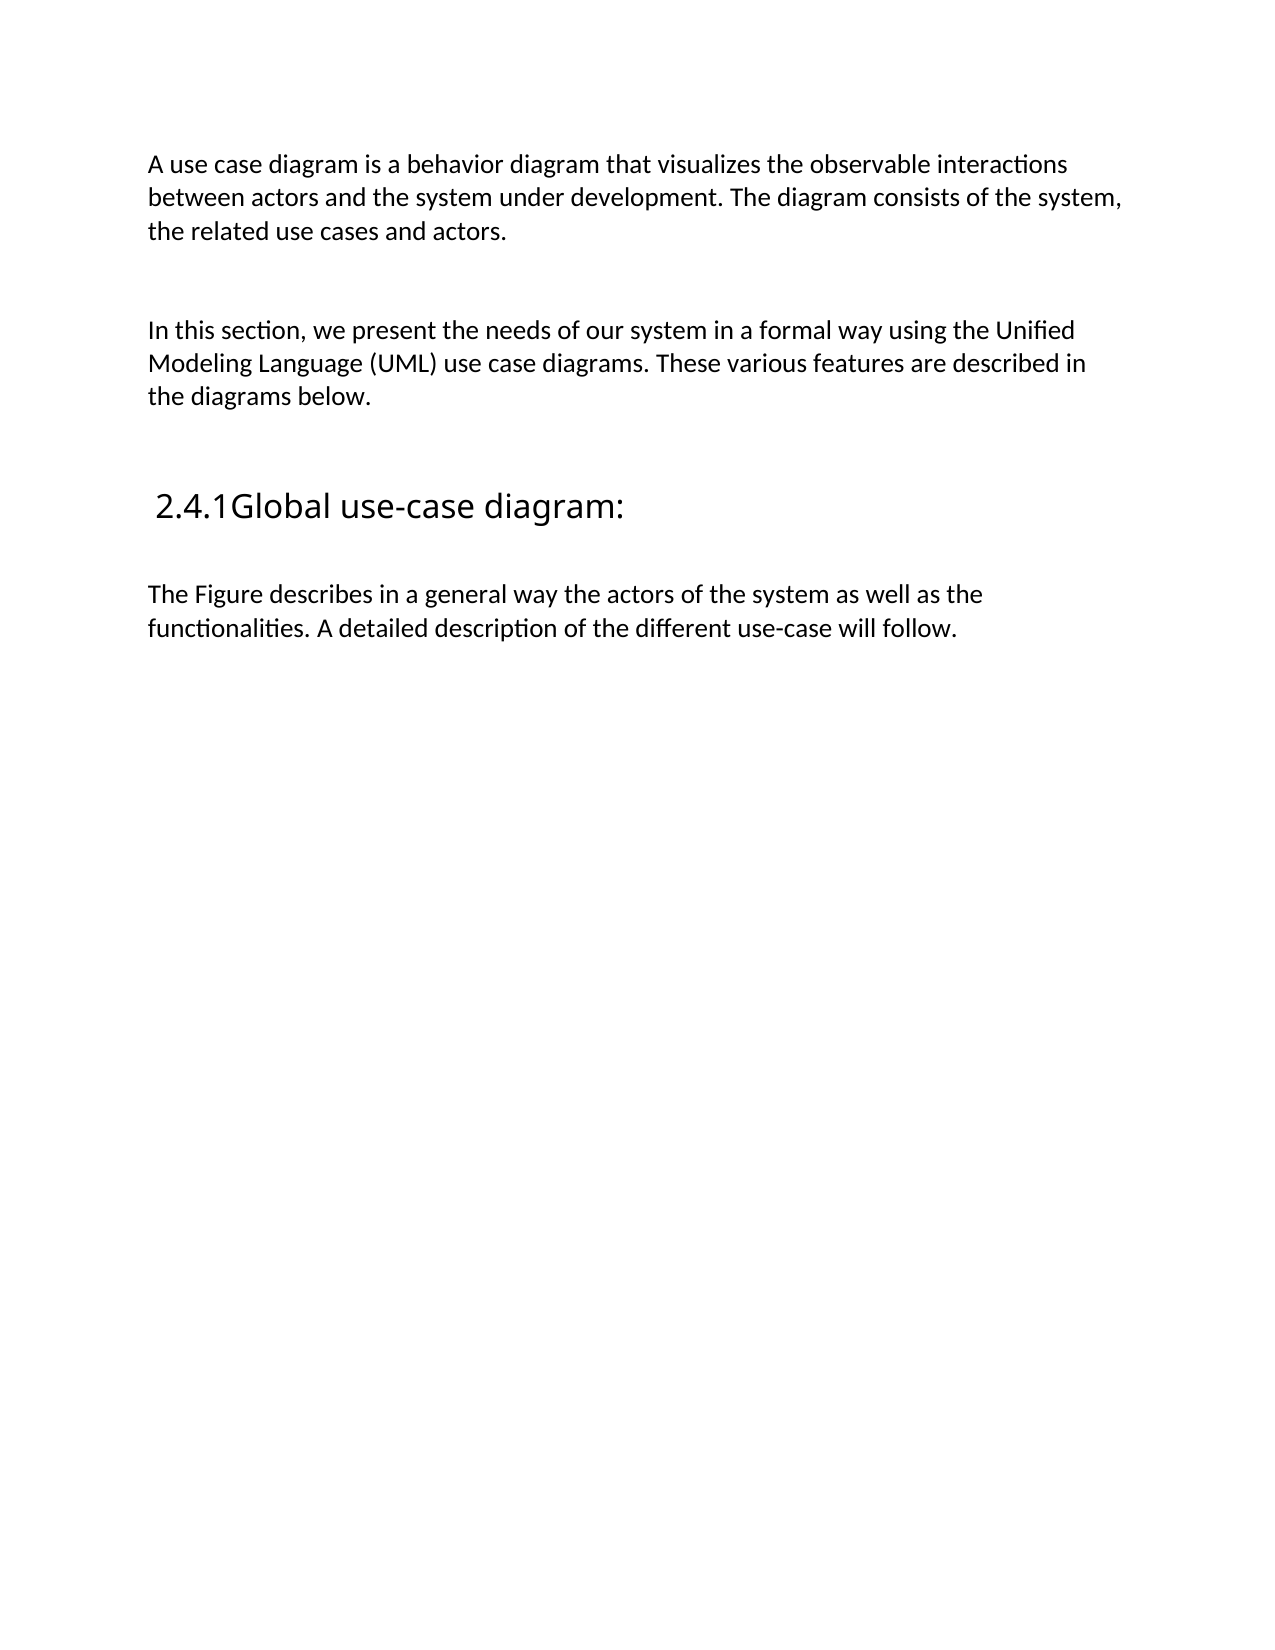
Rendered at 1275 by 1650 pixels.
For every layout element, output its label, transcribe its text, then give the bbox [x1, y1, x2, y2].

text A use case diagram is a behavior diagram that visualizes the observable interactions between actors and the system under development. The diagram consists of the system, the related use cases and actors. [148, 148, 1127, 247]
subtitle 2.4.1Global use-case diagram: [148, 483, 1127, 528]
text In this section, we present the needs of our system in a formal way using the Unified Modeling Language (UML) use case diagrams. These various features are described in the diagrams below. [148, 313, 1127, 412]
text The Figure describes in a general way the actors of the system as well as the functionalities. A detailed description of the different use-case will follow. [148, 578, 1127, 644]
